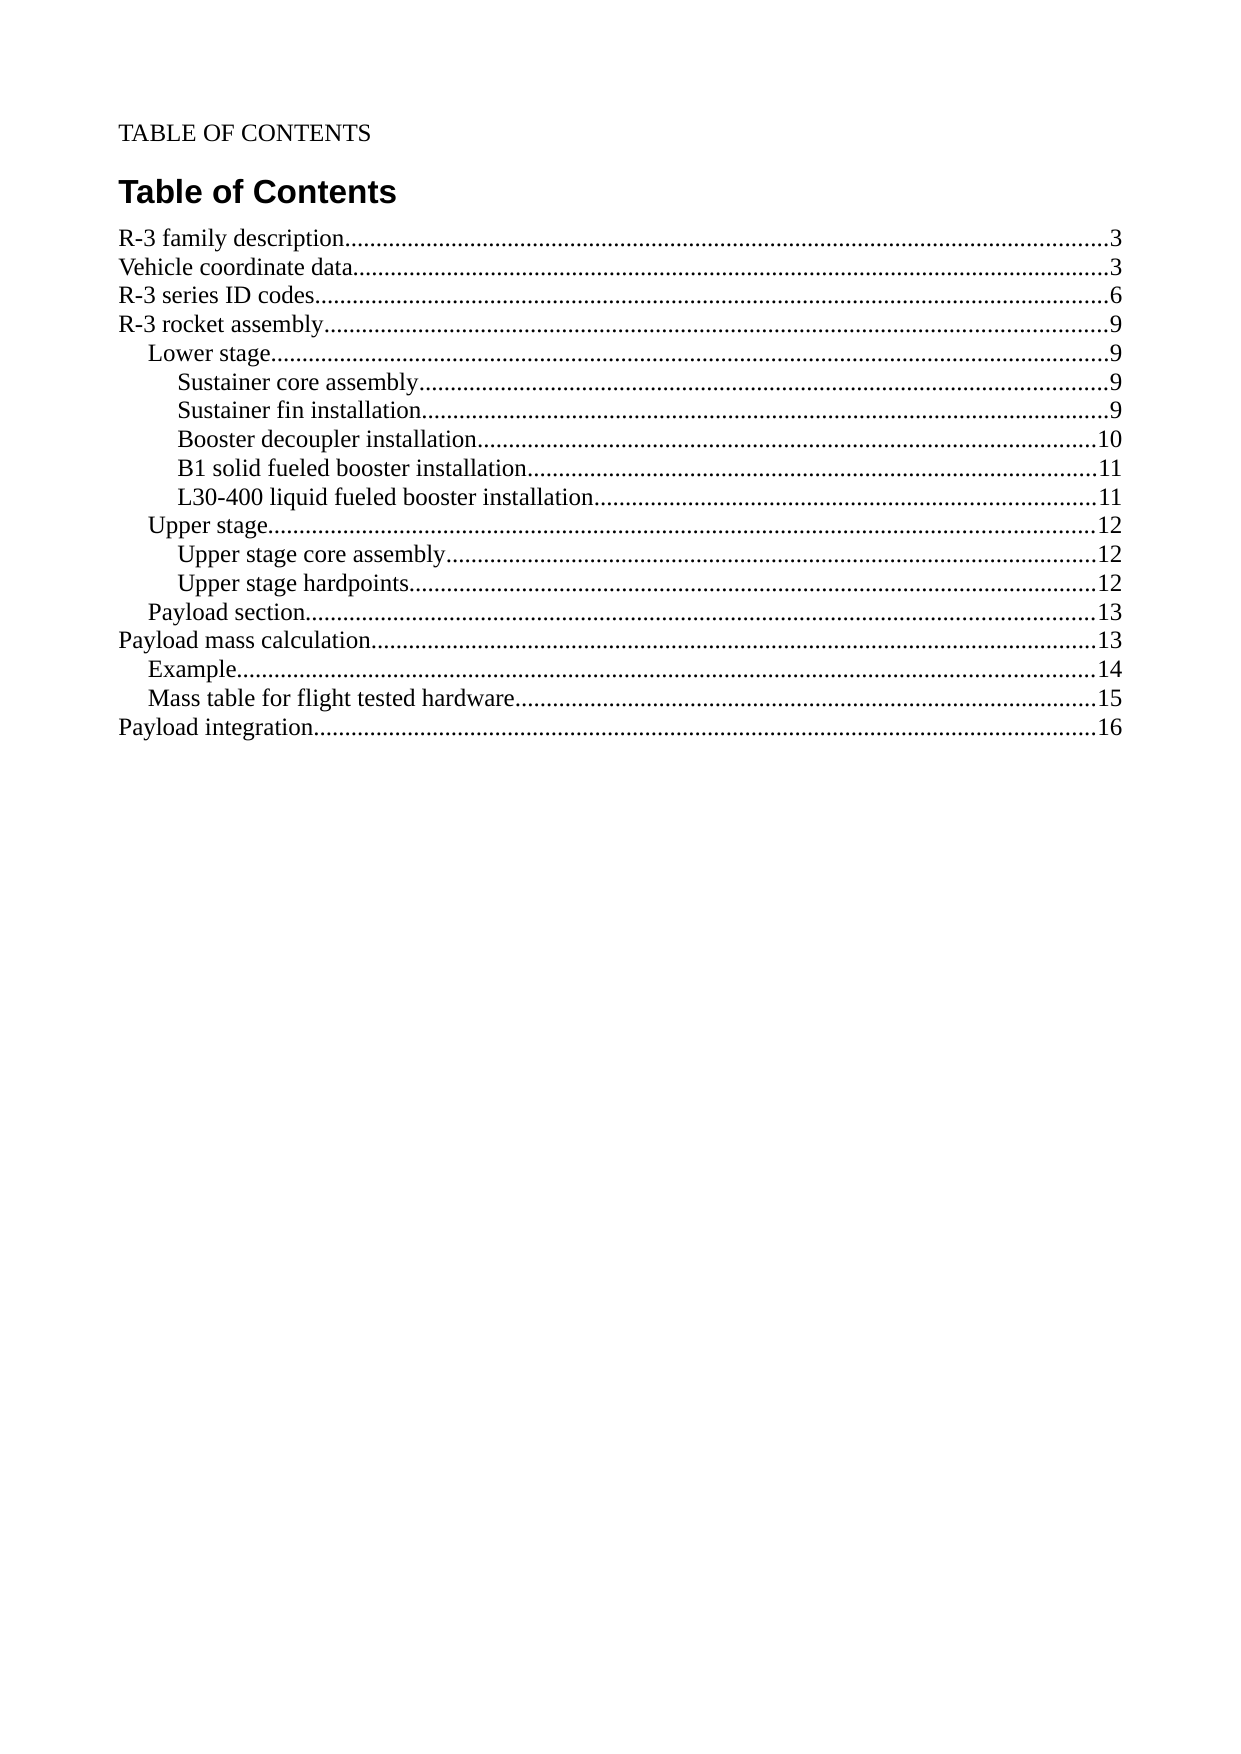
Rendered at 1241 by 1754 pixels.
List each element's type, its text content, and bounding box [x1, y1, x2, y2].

text Payload integration 16 [118, 712, 1122, 740]
text Payload section 13 [148, 597, 1122, 625]
text Mass table for flight tested hardware 15 [148, 683, 1122, 712]
text Lower stage 9 [148, 338, 1122, 367]
text Payload mass calculation 13 [118, 625, 1122, 654]
text R-3 rocket assembly 9 [118, 309, 1122, 338]
text Sustainer fin installation 9 [177, 395, 1122, 424]
subtitle Table of Contents [118, 172, 1122, 210]
text TABLE OF CONTENTS [118, 118, 1122, 147]
text Booster decoupler installation 10 [177, 424, 1122, 453]
text Upper stage hardpoints 12 [177, 568, 1122, 597]
text Sustainer core assembly 9 [177, 367, 1122, 395]
text R-3 family description 3 [118, 223, 1122, 252]
text Example 14 [148, 654, 1122, 683]
text B1 solid fueled booster installation 11 [177, 453, 1122, 482]
text R-3 series ID codes 6 [118, 280, 1122, 309]
text Upper stage core assembly 12 [177, 539, 1122, 568]
text Vehicle coordinate data 3 [118, 252, 1122, 280]
text Upper stage 12 [148, 510, 1122, 539]
text L30-400 liquid fueled booster installation 11 [177, 482, 1122, 510]
